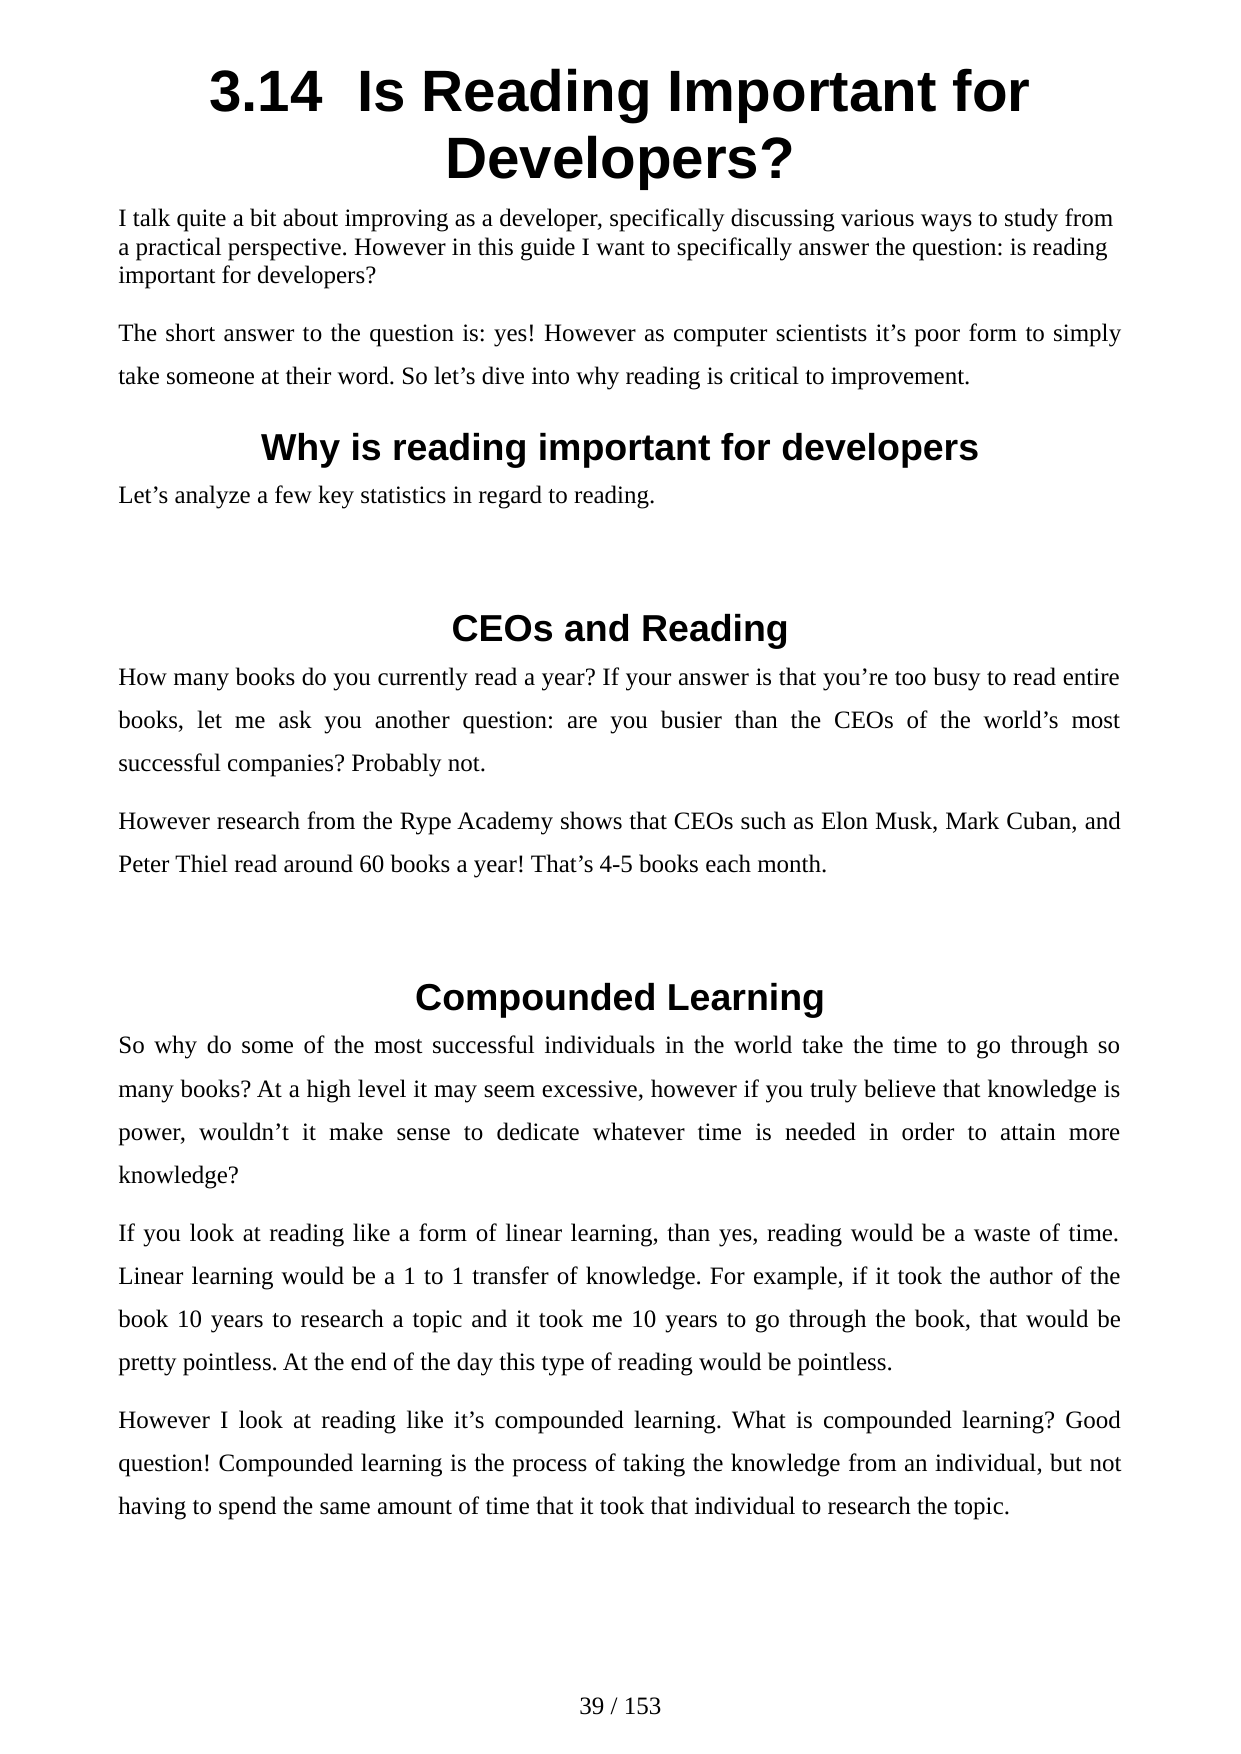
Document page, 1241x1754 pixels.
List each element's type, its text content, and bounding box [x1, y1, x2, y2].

text I talk quite a bit about improving as a developer, specifically discussing various ways to study from a practical perspective. However in this guide I want to specifically answer the question: is reading important for developers? [118, 203, 1122, 289]
text Let’s analyze a few key statistics in regard to reading. [118, 481, 1122, 509]
text If you look at reading like a form of linear learning, than yes, reading would be a waste of time. Linear learning would be a 1 to 1 transfer of knowledge. For example, if it took the author of the book 10 years to research a topic and it took me 10 years to go through the book, that would be pretty pointless. At the end of the day this type of reading would be pointless. [118, 1218, 1122, 1376]
subtitle CEOs and Reading [118, 606, 1122, 649]
subtitle Why is reading important for developers [118, 425, 1122, 468]
text However I look at reading like it’s compounded learning. What is compounded learning? Good question! Compounded learning is the process of taking the knowledge from an individual, but not having to spend the same amount of time that it took that individual to research the topic. [118, 1405, 1122, 1520]
title 3.14 Is Reading Important for Developers? [118, 56, 1122, 190]
text So why do some of the most successful individuals in the world take the time to go through so many books? At a high level it may seem excessive, however if you truly believe that knowledge is power, wouldn’t it make sense to dedicate whatever time is needed in order to attain more knowledge? [118, 1031, 1122, 1189]
text How many books do you currently read a year? If your answer is that you’re too busy to read entire books, let me ask you another question: are you busier than the CEOs of the world’s most successful companies? Probably not. [118, 662, 1122, 777]
subtitle Compounded Learning [118, 975, 1122, 1018]
text The short answer to the question is: yes! However as computer scientists it’s poor form to simply take someone at their word. So let’s dive into why reading is critical to improvement. [118, 318, 1122, 390]
text However research from the Rype Academy shows that CEOs such as Elon Musk, Mark Cuban, and Peter Thiel read around 60 books a year! That’s 4-5 books each month. [118, 806, 1122, 878]
